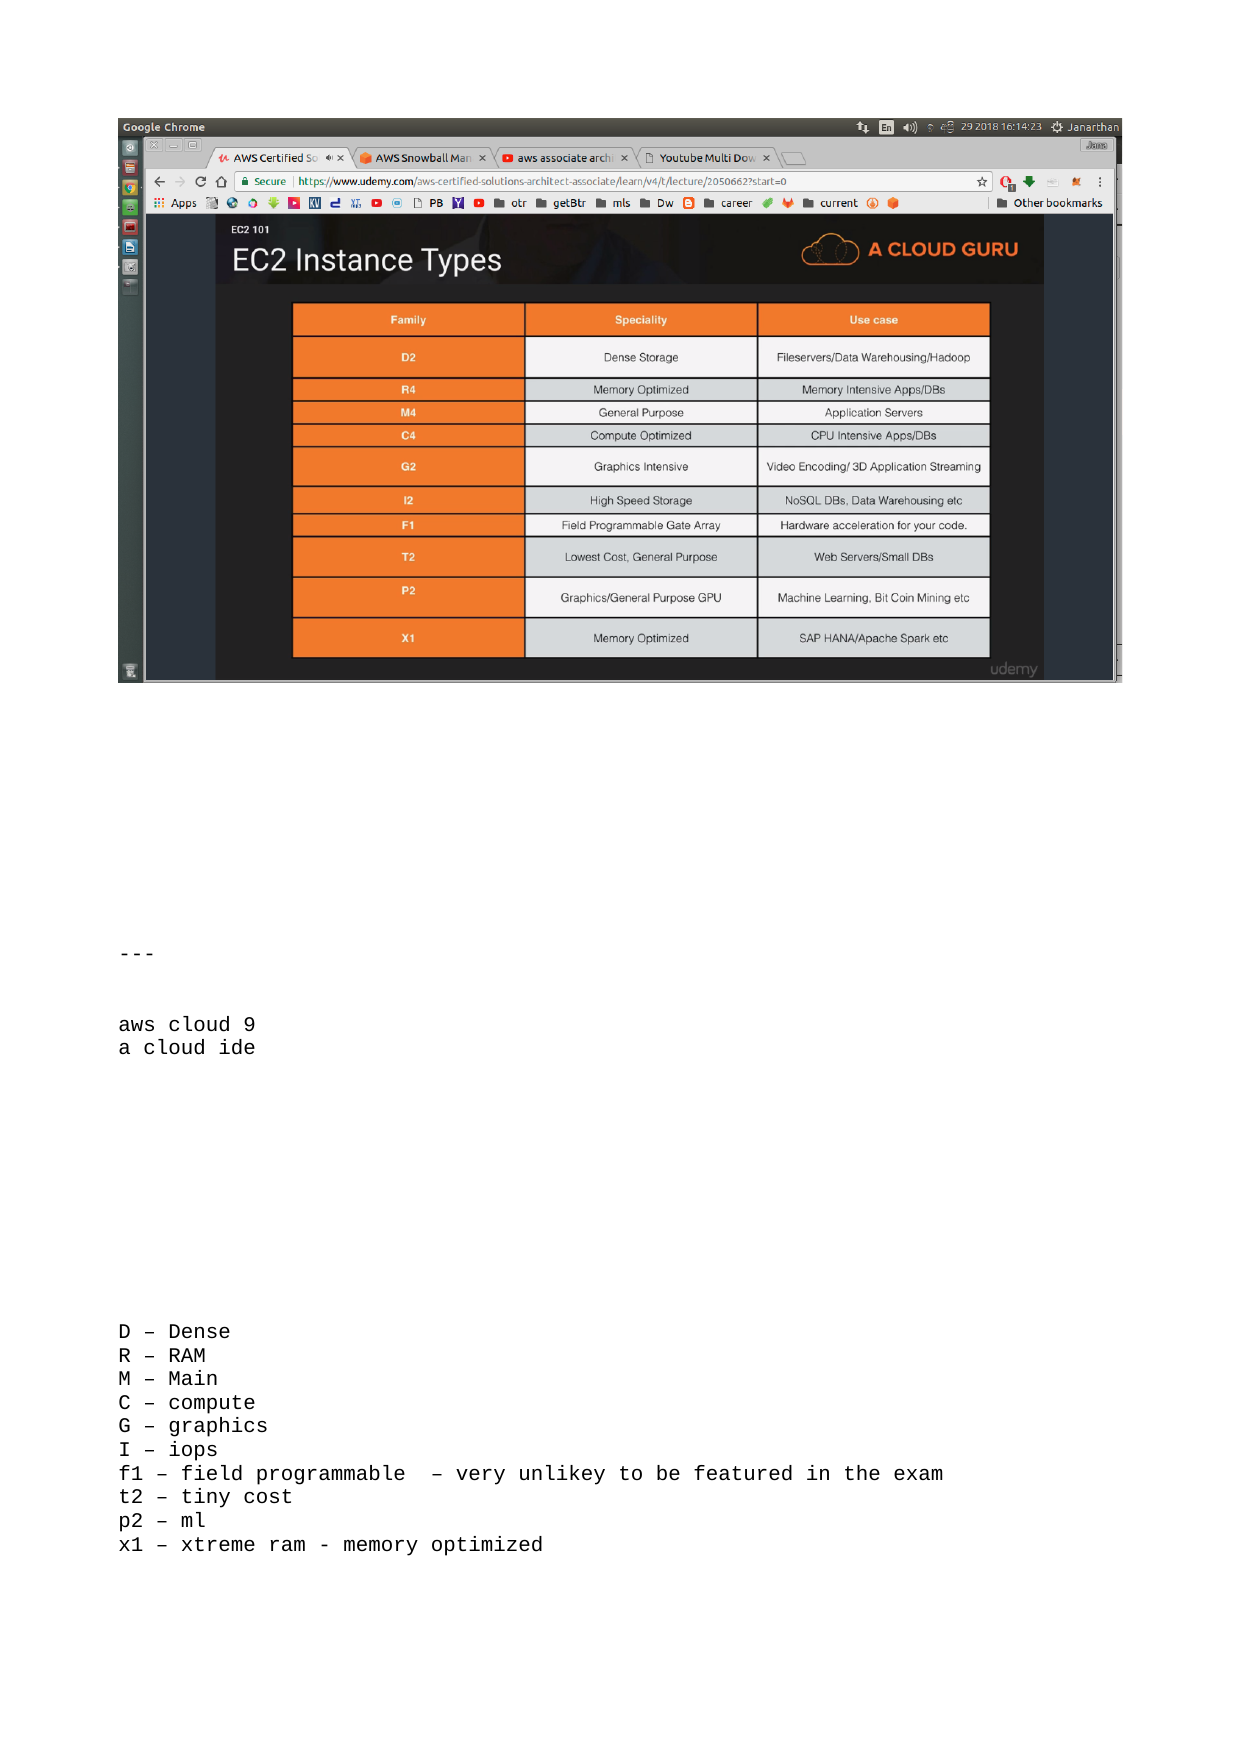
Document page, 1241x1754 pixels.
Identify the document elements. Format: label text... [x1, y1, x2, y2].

text D – Dense [118, 1321, 1122, 1344]
text I – iops [118, 1439, 1122, 1463]
text f1 – field programmable – very unlikey to be featured in the exam [118, 1463, 1122, 1486]
picture [118, 118, 1123, 683]
text a cloud ide [118, 1037, 1122, 1061]
text aws cloud 9 [118, 1013, 1122, 1037]
text G – graphics [118, 1416, 1122, 1439]
text C – compute [118, 1392, 1122, 1416]
text x1 – xtreme ram - memory optimized [118, 1534, 1122, 1557]
text R – RAM [118, 1344, 1122, 1368]
text p2 – ml [118, 1510, 1122, 1534]
text M – Main [118, 1368, 1122, 1392]
text --- [118, 943, 1122, 966]
text t2 – tiny cost [118, 1486, 1122, 1510]
